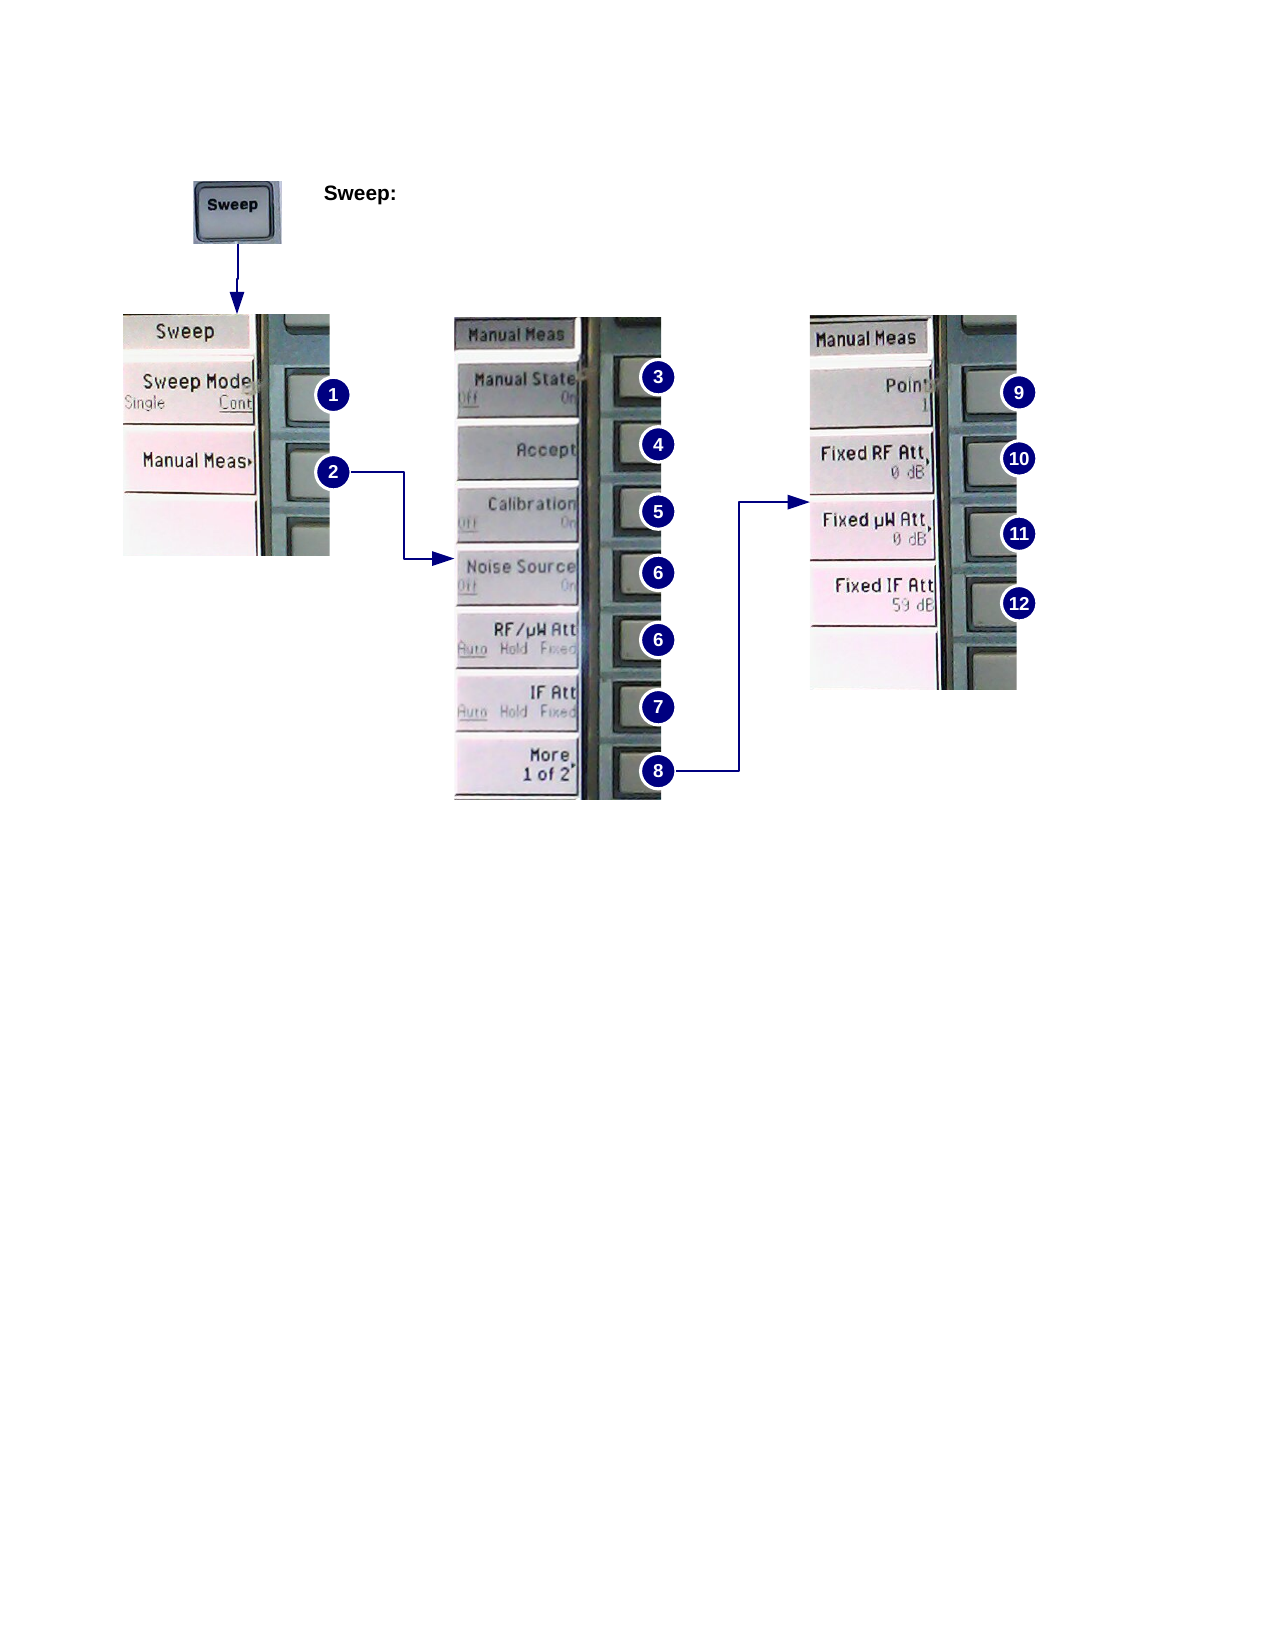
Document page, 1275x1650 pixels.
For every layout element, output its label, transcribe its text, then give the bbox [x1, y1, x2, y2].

picture [454, 317, 662, 800]
text [123, 181, 193, 205]
picture [809, 315, 1017, 690]
picture [123, 314, 330, 556]
text Sweep: [282, 181, 1152, 205]
picture [193, 181, 282, 244]
